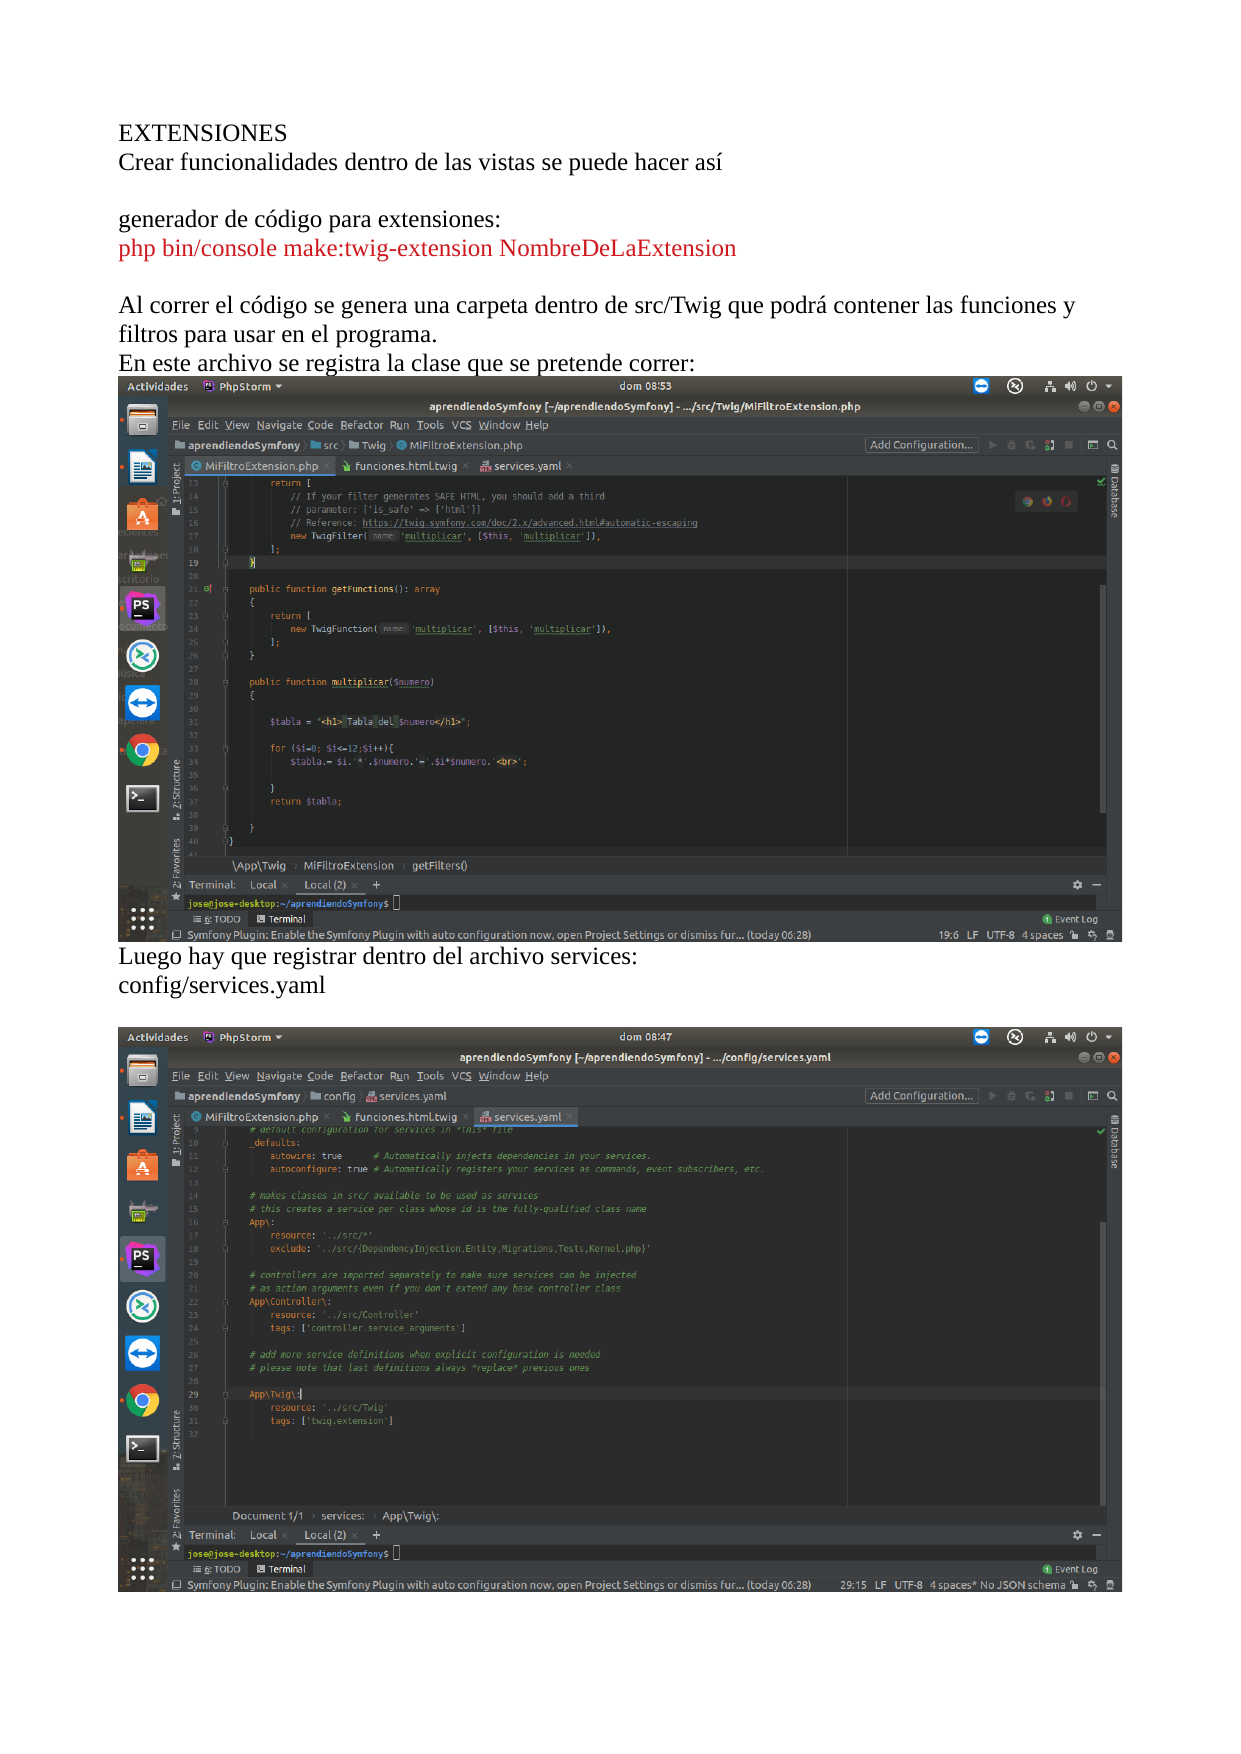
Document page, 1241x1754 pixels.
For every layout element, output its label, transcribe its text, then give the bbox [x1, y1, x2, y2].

text En este archivo se registra la clase que se pretende correr: [118, 348, 1122, 376]
text EXTENSIONES [118, 118, 1122, 147]
text generador de código para extensiones: [118, 204, 1122, 233]
text config/services.yaml [118, 970, 1122, 999]
text php bin/console make:twig-extension NombreDeLaExtension [118, 233, 1122, 262]
text Luego hay que registrar dentro del archivo services: [118, 942, 1122, 970]
text Al correr el código se genera una carpeta dentro de src/Twig que podrá contener las funciones y filtros para usar en el programa. [118, 291, 1122, 348]
text Crear funcionalidades dentro de las vistas se puede hacer así [118, 147, 1122, 176]
